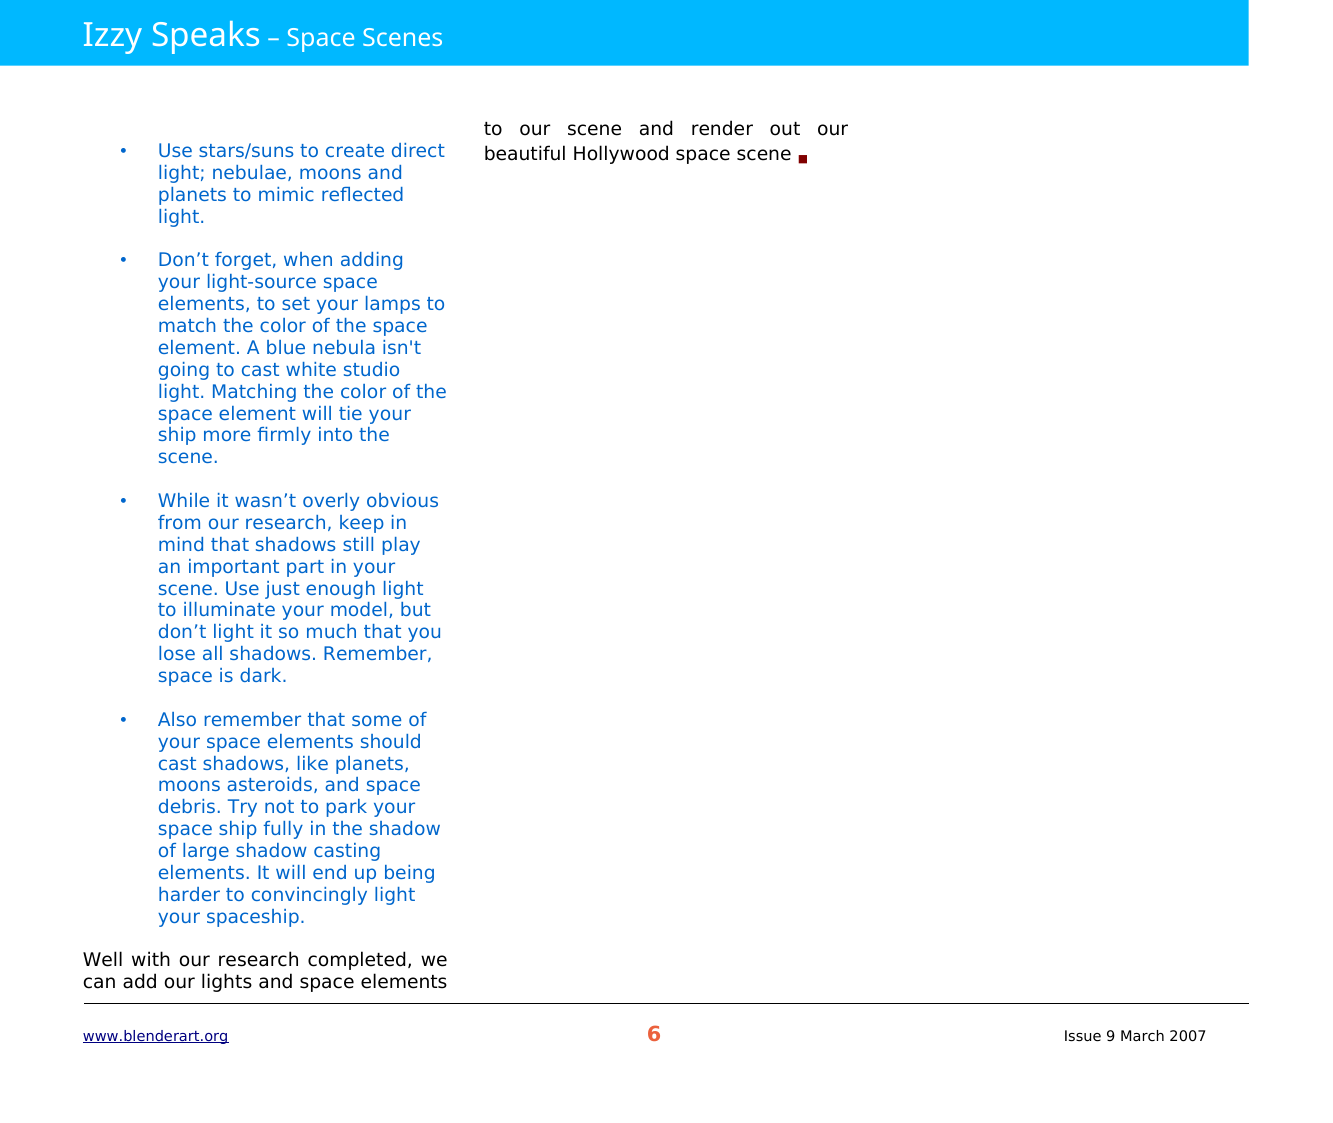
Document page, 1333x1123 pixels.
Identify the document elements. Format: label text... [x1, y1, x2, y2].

list Use stars/suns to create direct light; nebulae, moons and planets to mimic reflected light. [120, 140, 448, 227]
list Also remember that some of your space elements should cast shadows, like planets, moons asteroids, and space debris. Try not to park your space ship fully in the shadow of large shadow casting elements. It will end up being harder to convincingly light your spaceship. [120, 709, 448, 927]
text Well with our research completed, we can add our lights and space elements [83, 949, 448, 993]
list Don’t forget, when adding your light-source space elements, to set your lamps to match the color of the space element. A blue nebula isn't going to cast white studio light. Matching the color of the space element will tie your ship more firmly into the scene. [120, 249, 448, 468]
list While it wasn’t overly obvious from our research, keep in mind that shadows still play an important part in your scene. Use just enough light to illuminate your model, but don’t light it so much that you lose all shadows. Remember, space is dark. [120, 490, 448, 687]
text to our scene and render out our beautiful Hollywood space scene ■ [483, 118, 849, 166]
